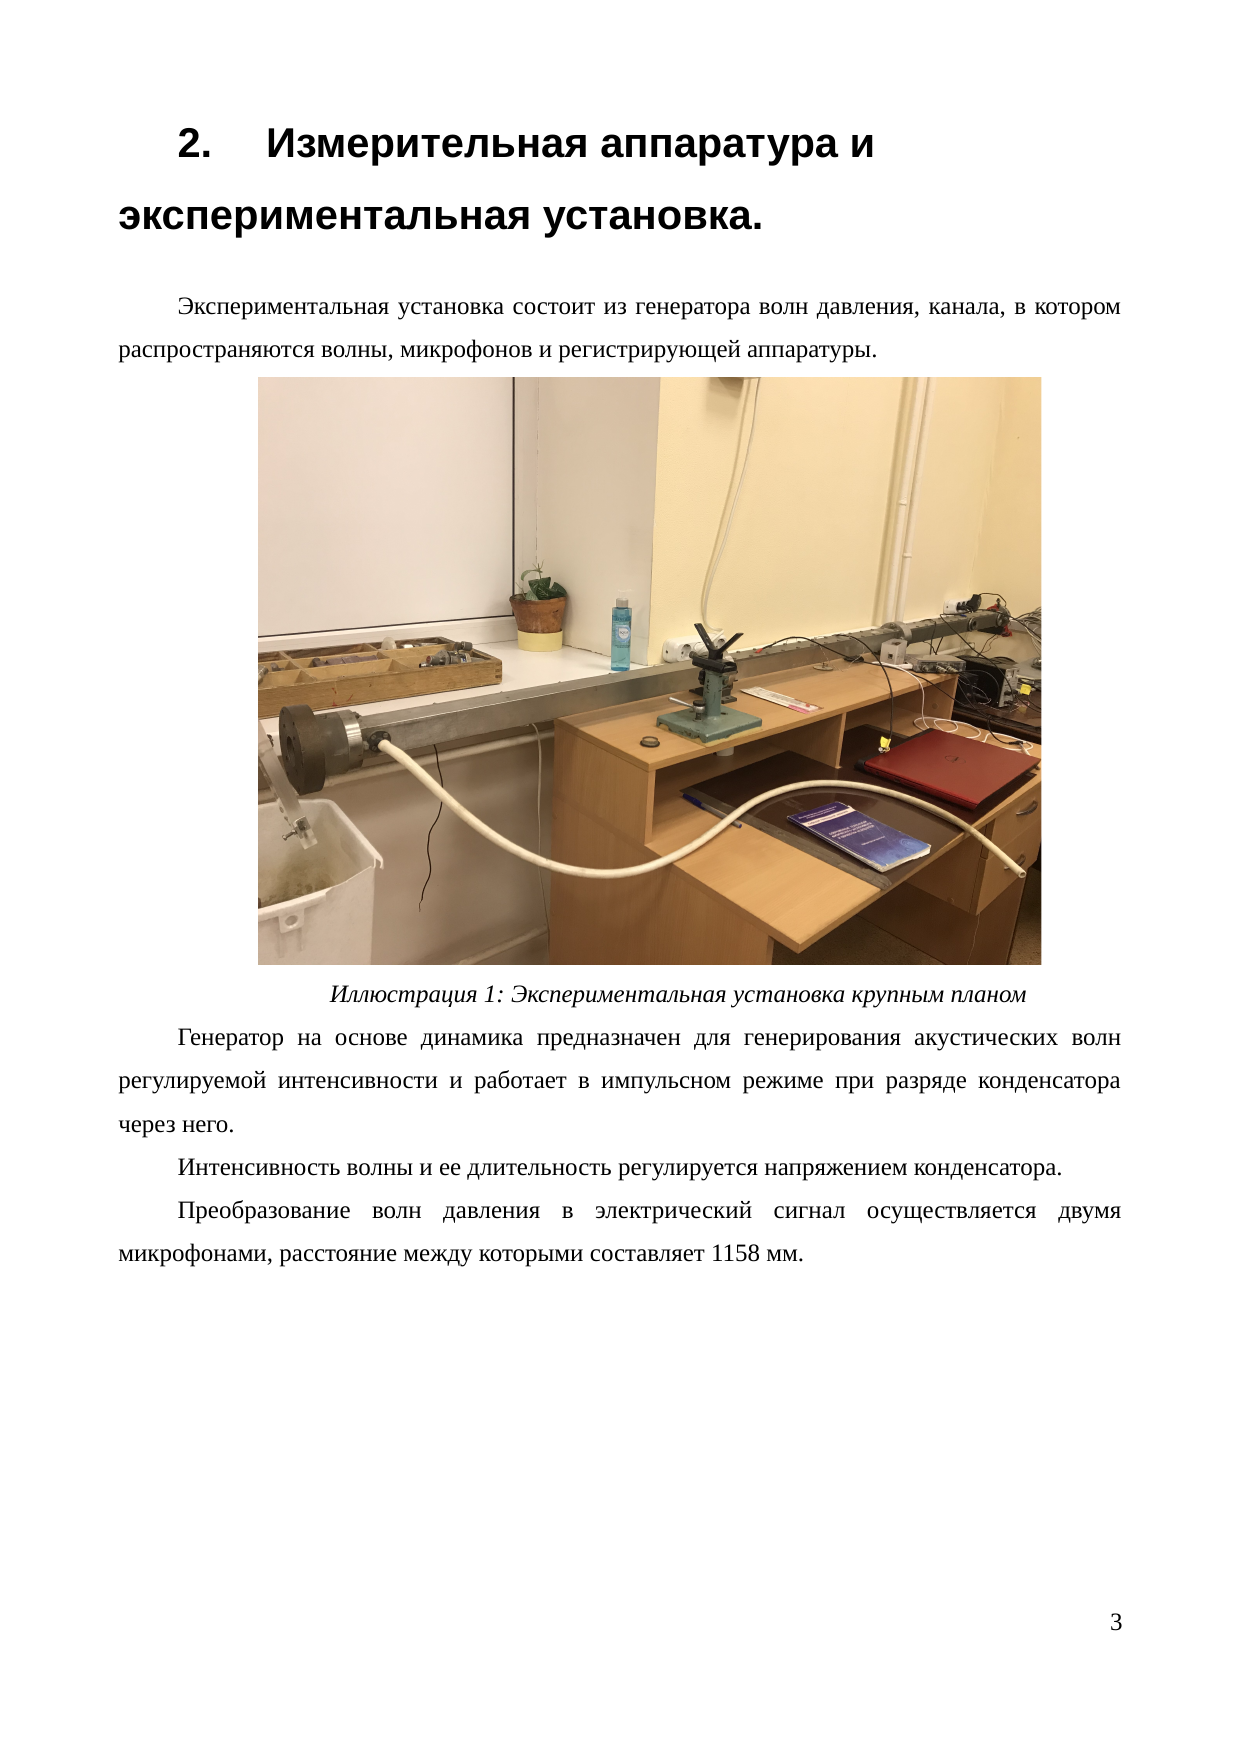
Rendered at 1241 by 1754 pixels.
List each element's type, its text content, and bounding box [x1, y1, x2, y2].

subtitle Измерительная аппаратура и экспериментальная установка. [118, 118, 1122, 238]
text Интенсивность волны и ее длительность регулируется напряжением конденсатора. [118, 1152, 1122, 1181]
text Преобразование волн давления в электрический сигнал осуществляется двумя микрофонами, расстояние между которыми составляет 1158 мм. [118, 1195, 1122, 1267]
text Генератор на основе динамика предназначен для генерирования акустических волн регулируемой интенсивности и работает в импульсном режиме при разряде конденсатора через него. [118, 1022, 1122, 1137]
text Экспериментальная установка состоит из генератора волн давления, канала, в котором распространяются волны, микрофонов и регистрирующей аппаратуры. [118, 291, 1122, 363]
picture [258, 377, 1042, 965]
text Иллюстрация 1: Экспериментальная установка крупным планом [258, 965, 1041, 1008]
